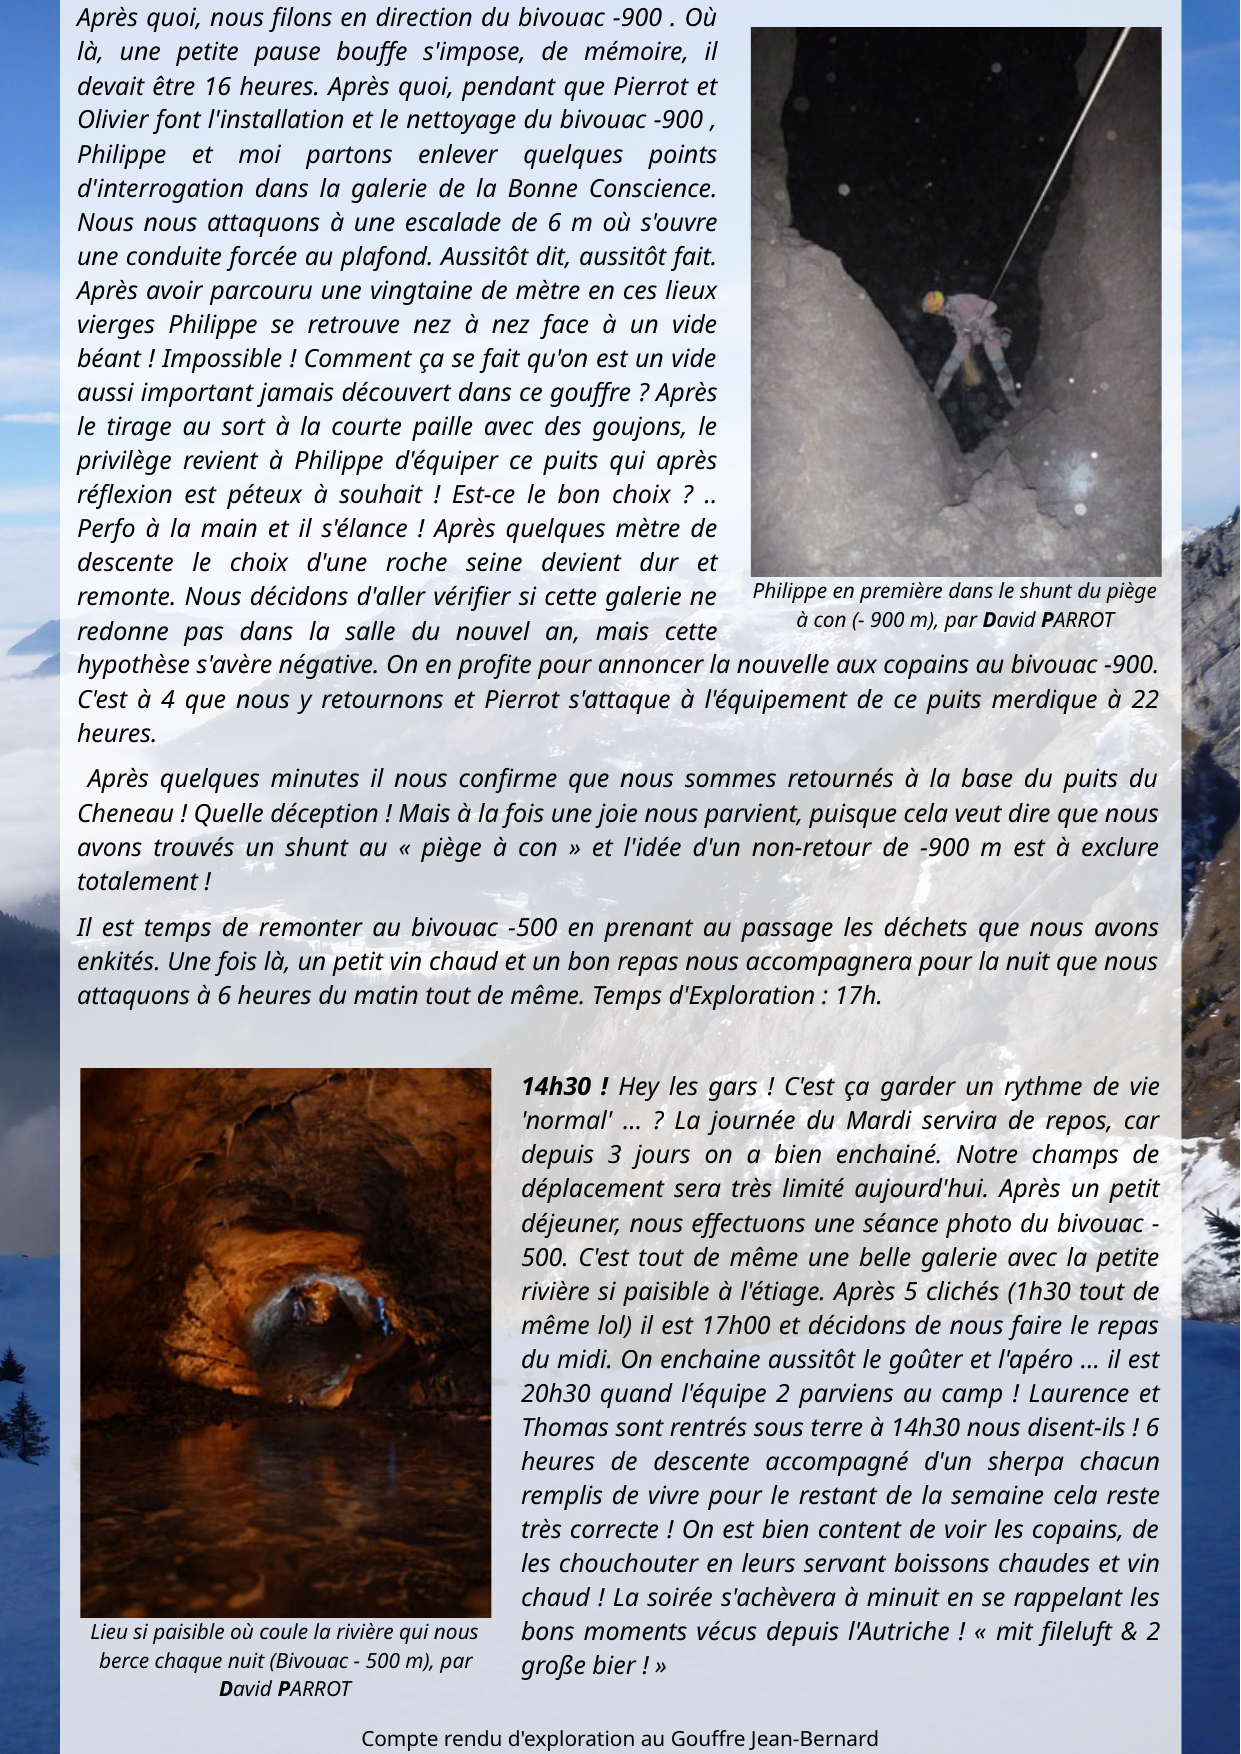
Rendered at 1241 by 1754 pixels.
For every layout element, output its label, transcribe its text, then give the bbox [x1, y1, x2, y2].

text Après quoi, nous filons en direction du bivouac -900 . Où là, une petite pause bouffe s'impose, de mémoire, il devait être 16 heures. Après quoi, pendant que Pierrot et Olivier font l'installation et le nettoyage du bivouac -900 , Philippe et moi partons enlever quelques points d'interrogation dans la galerie de la Bonne Conscience. Nous nous attaquons à une escalade de 6 m où s'ouvre une conduite forcée au plafond. Aussitôt dit, aussitôt fait. Après avoir parcouru une vingtaine de mètre en ces lieux vierges Philippe se retrouve nez à nez face à un vide béant ! Impossible ! Comment ça se fait qu'on est un vide aussi important jamais découvert dans ce gouffre ? Après le tirage au sort à la courte paille avec des goujons, le privilège revient à Philippe d'équiper ce puits qui après réflexion est péteux à souhait ! Est-ce le bon choix ? .. Perfo à la main et il s'élance ! Après quelques mètre de descente le choix d'une roche seine devient dur et remonte. Nous décidons d'aller vérifier si cette galerie ne redonne pas dans la salle du nouvel an, mais cette hypothèse s'avère négative. On en profite pour annoncer la nouvelle aux copains au bivouac -900. C'est à 4 que nous y retournons et Pierrot s'attaque à l'équipement de ce puits merdique à 22 heures. [77, 0, 1163, 749]
text Philippe en première dans le shunt du piège à con (- 900 m), par David PARROT [751, 577, 1162, 633]
picture [750, 27, 1162, 577]
text Lieu si paisible où coule la rivière qui nous berce chaque nuit (Bivouac - 500 m), par David PARROT [80, 1618, 491, 1703]
text Après quelques minutes il nous confirme que nous sommes retournés à la base du puits du Cheneau ! Quelle déception ! Mais à la fois une joie nous parvient, puisque cela veut dire que nous avons trouvés un shunt au « piège à con » et l'idée d'un non-retour de -900 m est à exclure totalement ! [77, 761, 1163, 897]
picture [0, 0, 1241, 1754]
text 14h30 ! Hey les gars ! C'est ça garder un rythme de vie 'normal' … ? La journée du Mardi servira de repos, car depuis 3 jours on a bien enchainé. Notre champs de déplacement sera très limité aujourd'hui. Après un petit déjeuner, nous effectuons une séance photo du bivouac -500. C'est tout de même une belle galerie avec la petite rivière si paisible à l'étiage. Après 5 clichés (1h30 tout de même lol) il est 17h00 et décidons de nous faire le repas du midi. On enchaine aussitôt le goûter et l'apéro … il est 20h30 quand l'équipe 2 parviens au camp ! Laurence et Thomas sont rentrés sous terre à 14h30 nous disent-ils ! 6 heures de descente accompagné d'un sherpa chacun remplis de vivre pour le restant de la semaine cela reste très correcte ! On est bien content de voir les copains, de les chouchouter en leurs servant boissons chaudes et vin chaud ! La soirée s'achèvera à minuit en se rappelant les bons moments vécus depuis l'Autriche ! « mit fileluft & 2 große bier ! » [491, 1069, 1163, 1682]
text Il est temps de remonter au bivouac -500 en prenant au passage les déchets que nous avons enkités. Une fois là, un petit vin chaud et un bon repas nous accompagnera pour la nuit que nous attaquons à 6 heures du matin tout de même. Temps d'Exploration : 17h. [77, 909, 1163, 1011]
